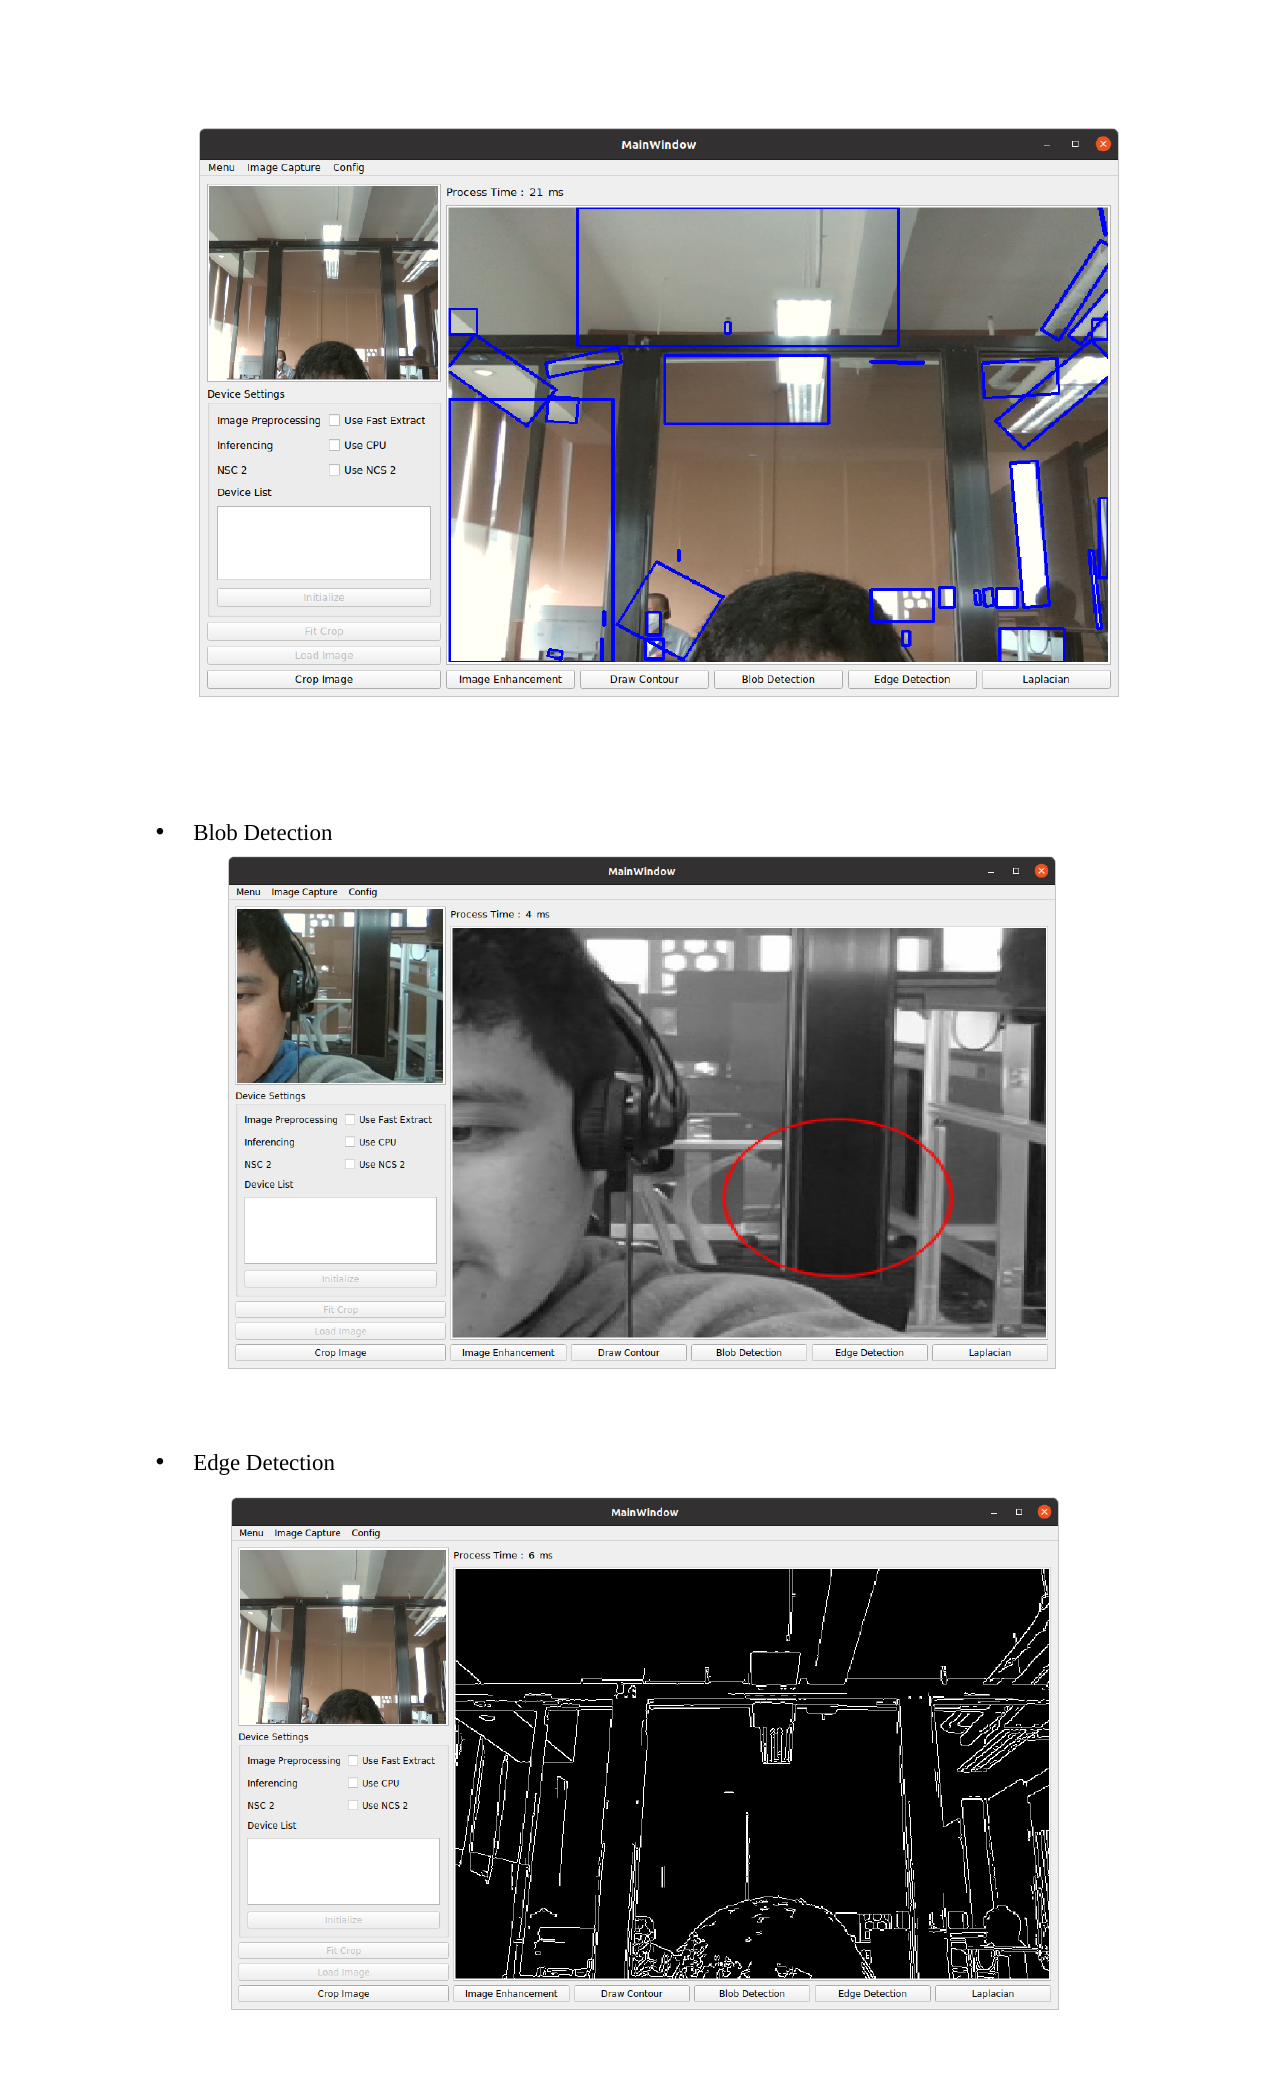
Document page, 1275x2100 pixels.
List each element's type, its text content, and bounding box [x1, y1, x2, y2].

picture [191, 122, 1125, 704]
list Edge Detection [156, 1449, 1157, 1476]
picture [224, 1492, 1065, 2016]
list Blob Detection [156, 819, 1157, 845]
picture [221, 851, 1062, 1375]
